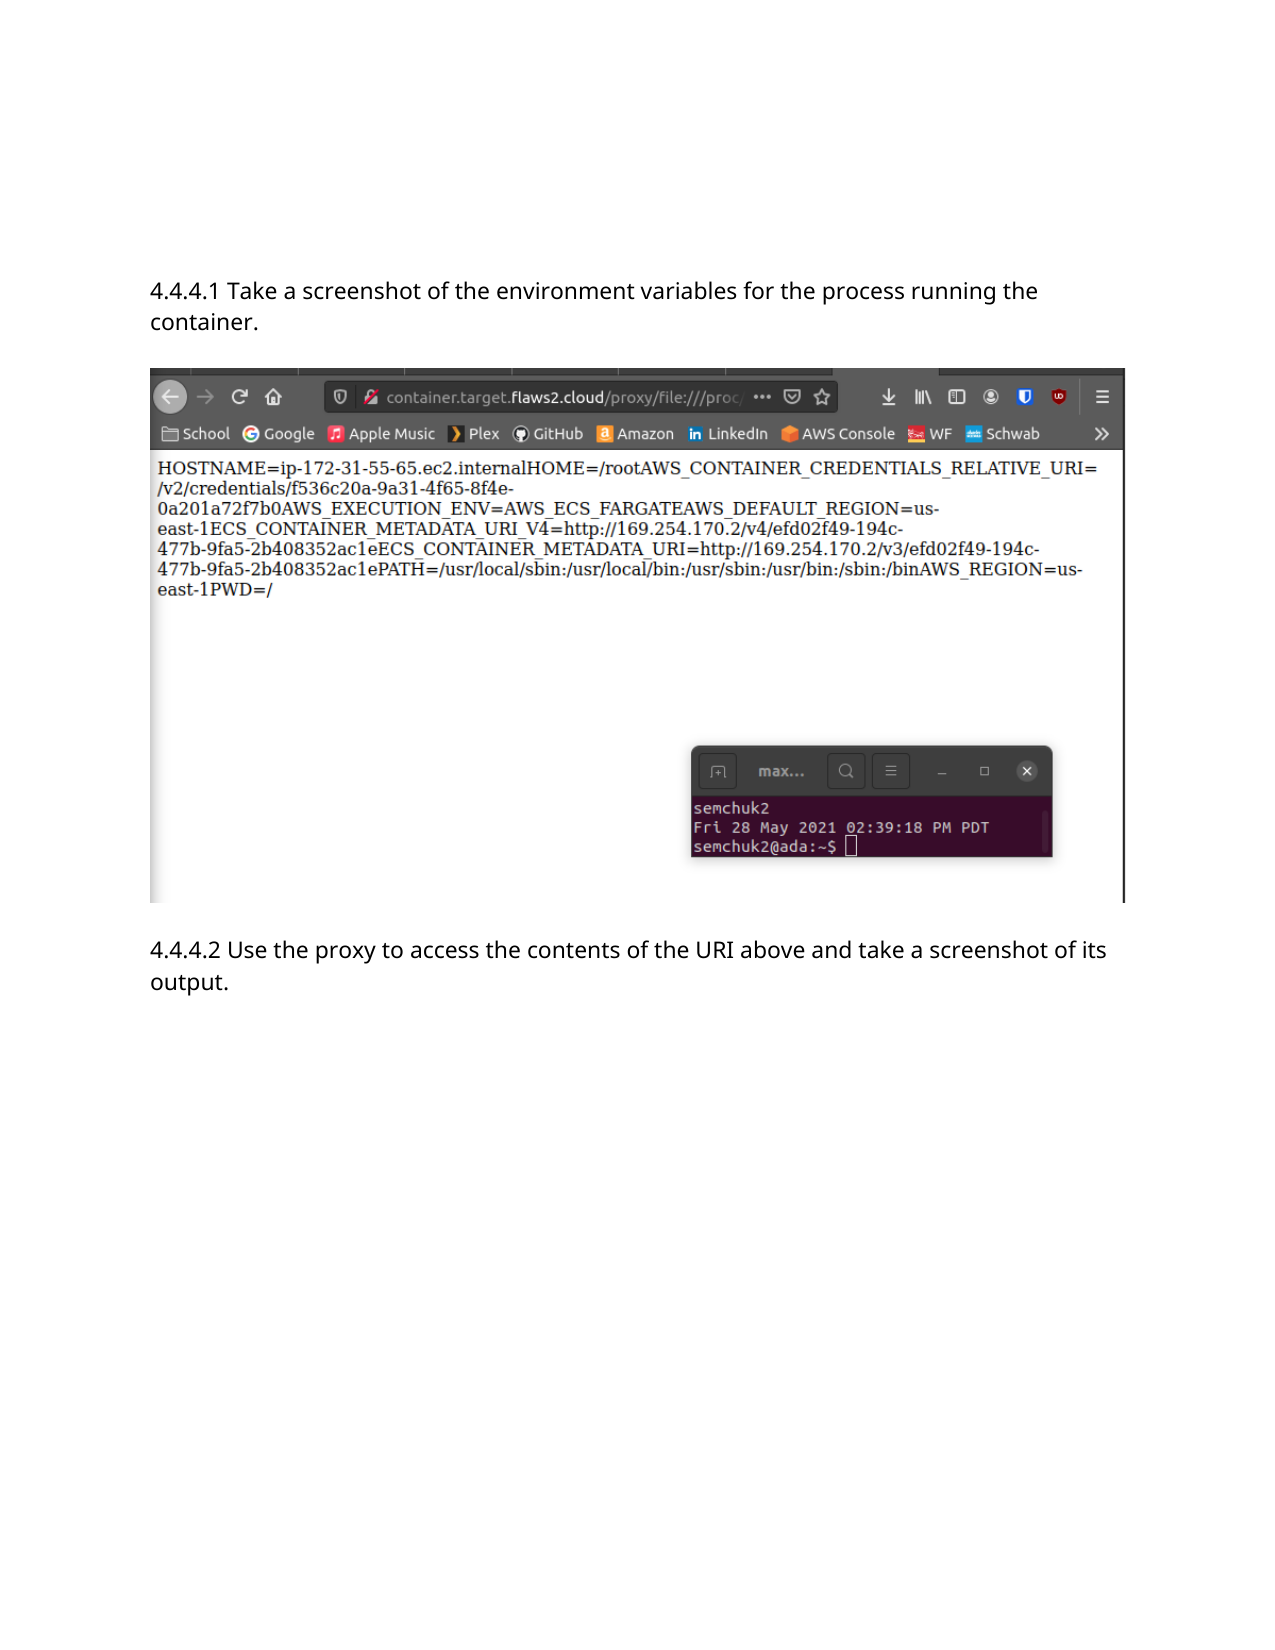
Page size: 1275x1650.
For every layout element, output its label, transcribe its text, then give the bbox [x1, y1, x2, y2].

picture [150, 368, 1125, 903]
text 4.4.4.2 Use the proxy to access the contents of the URI above and take a screenshot of its output. [150, 934, 1125, 997]
text 4.4.4.1 Take a screenshot of the environment variables for the process running the container. [150, 275, 1125, 337]
